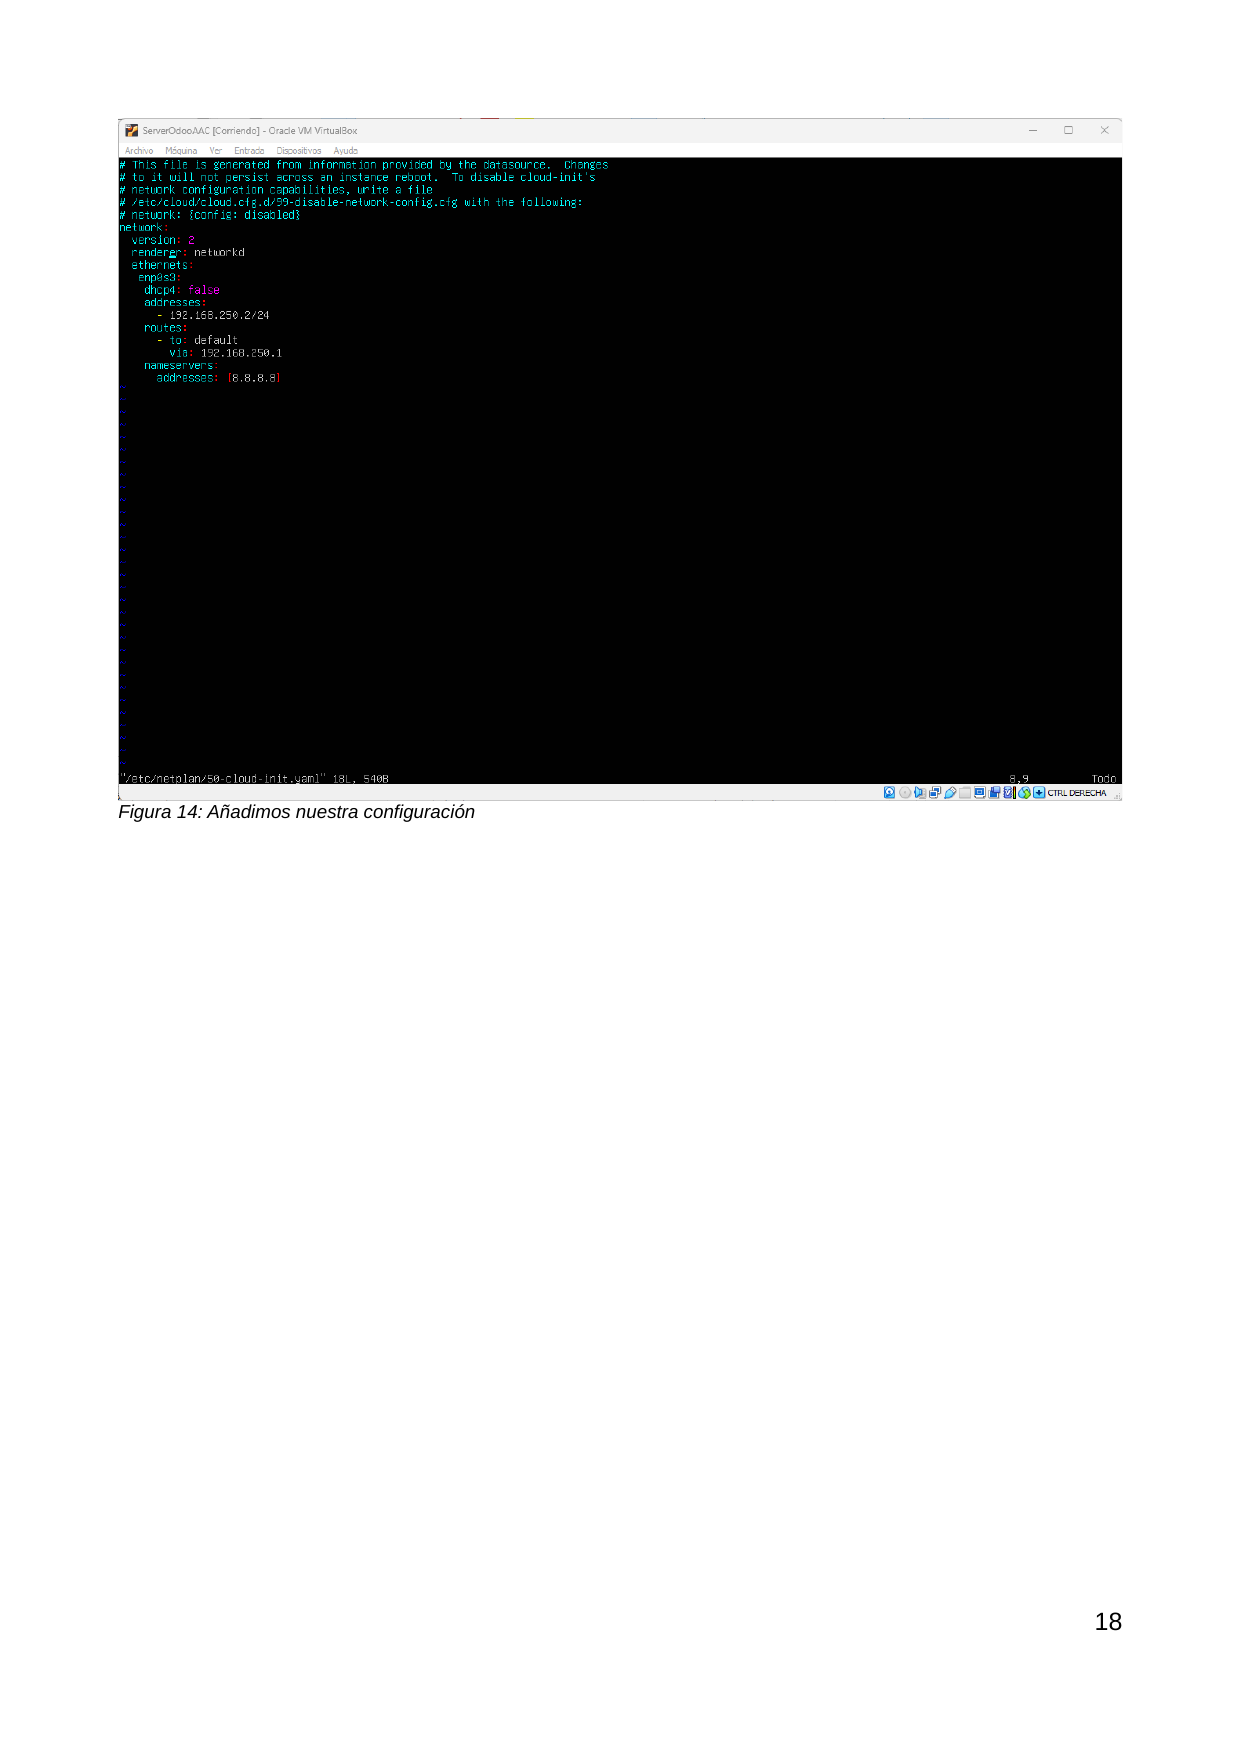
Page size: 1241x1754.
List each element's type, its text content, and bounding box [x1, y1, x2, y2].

text Figura 14: Añadimos nuestra configuración [118, 801, 1122, 822]
picture [118, 118, 1123, 801]
